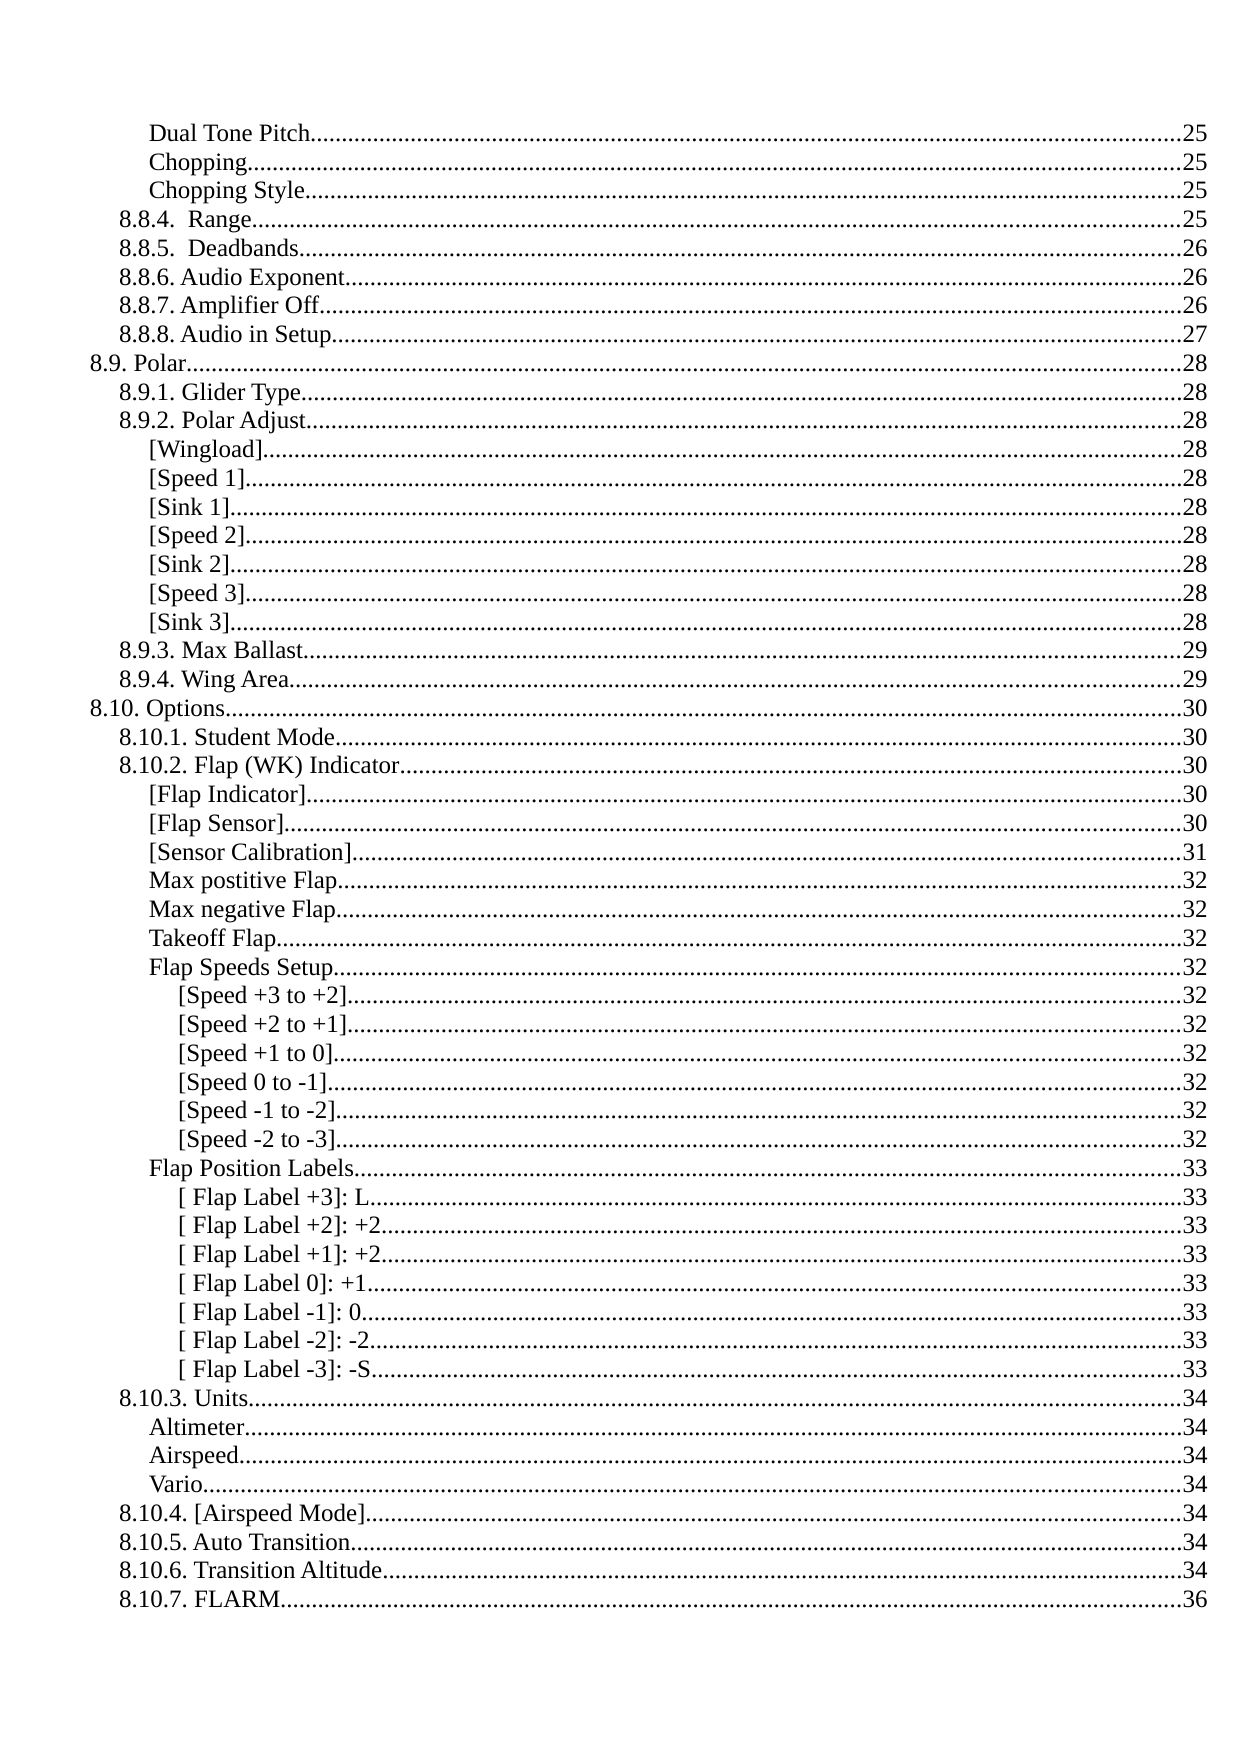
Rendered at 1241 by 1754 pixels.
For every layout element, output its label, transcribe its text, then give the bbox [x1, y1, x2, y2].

text 8.10.4. [Airspeed Mode] 34 [119, 1498, 1207, 1527]
text [ Flap Label +1]: +2 33 [178, 1239, 1207, 1268]
text [Speed 2] 28 [148, 521, 1207, 549]
text 8.8.6. Audio Exponent 26 [119, 262, 1207, 291]
text 8.10.5. Auto Transition 34 [119, 1527, 1207, 1556]
text Flap Position Labels 33 [148, 1153, 1207, 1182]
text [Speed -2 to -3] 32 [178, 1124, 1207, 1153]
text 8.8.4. Range 25 [119, 204, 1207, 233]
text [Sink 2] 28 [148, 549, 1207, 578]
text 8.9.4. Wing Area 29 [119, 664, 1207, 693]
text 8.10.3. Units 34 [119, 1383, 1207, 1412]
text 8.9.1. Glider Type 28 [119, 377, 1207, 406]
text 8.9. Polar 28 [89, 348, 1207, 377]
text 8.10. Options 30 [89, 693, 1207, 722]
text Chopping 25 [148, 147, 1207, 176]
text [ Flap Label +3]: L 33 [178, 1182, 1207, 1211]
text 8.9.3. Max Ballast 29 [119, 636, 1207, 664]
text [ Flap Label -1]: 0 33 [178, 1297, 1207, 1326]
text [Speed 0 to -1] 32 [178, 1067, 1207, 1096]
text 8.10.7. FLARM 36 [119, 1584, 1207, 1613]
text Dual Tone Pitch 25 [148, 118, 1207, 147]
text [Speed +1 to 0] 32 [178, 1038, 1207, 1067]
text [Speed +2 to +1] 32 [178, 1009, 1207, 1038]
text 8.8.5. Deadbands 26 [119, 233, 1207, 262]
text 8.10.2. Flap (WK) Indicator 30 [119, 751, 1207, 779]
text Max negative Flap 32 [148, 894, 1207, 923]
text Airspeed 34 [148, 1441, 1207, 1469]
text [ Flap Label 0]: +1 33 [178, 1268, 1207, 1297]
text 8.8.7. Amplifier Off 26 [119, 291, 1207, 319]
text 8.10.1. Student Mode 30 [119, 722, 1207, 751]
text [Speed 1] 28 [148, 463, 1207, 492]
text Chopping Style 25 [148, 176, 1207, 204]
text 8.9.2. Polar Adjust 28 [119, 406, 1207, 434]
text [Sink 3] 28 [148, 607, 1207, 636]
text 8.10.6. Transition Altitude 34 [119, 1556, 1207, 1584]
text [ Flap Label +2]: +2 33 [178, 1211, 1207, 1239]
text [Speed 3] 28 [148, 578, 1207, 607]
text Altimeter 34 [148, 1412, 1207, 1441]
text [Flap Sensor] 30 [148, 808, 1207, 837]
text [ Flap Label -2]: -2 33 [178, 1326, 1207, 1354]
text [Flap Indicator] 30 [148, 779, 1207, 808]
text [Speed -1 to -2] 32 [178, 1096, 1207, 1124]
text [Sink 1] 28 [148, 492, 1207, 521]
text [Sensor Calibration] 31 [148, 837, 1207, 866]
text [ Flap Label -3]: -S 33 [178, 1354, 1207, 1383]
text Flap Speeds Setup 32 [148, 952, 1207, 981]
text Max postitive Flap 32 [148, 866, 1207, 894]
text Vario 34 [148, 1469, 1207, 1498]
text [Speed +3 to +2] 32 [178, 981, 1207, 1009]
text [Wingload] 28 [148, 434, 1207, 463]
text Takeoff Flap 32 [148, 923, 1207, 952]
text 8.8.8. Audio in Setup 27 [119, 319, 1207, 348]
